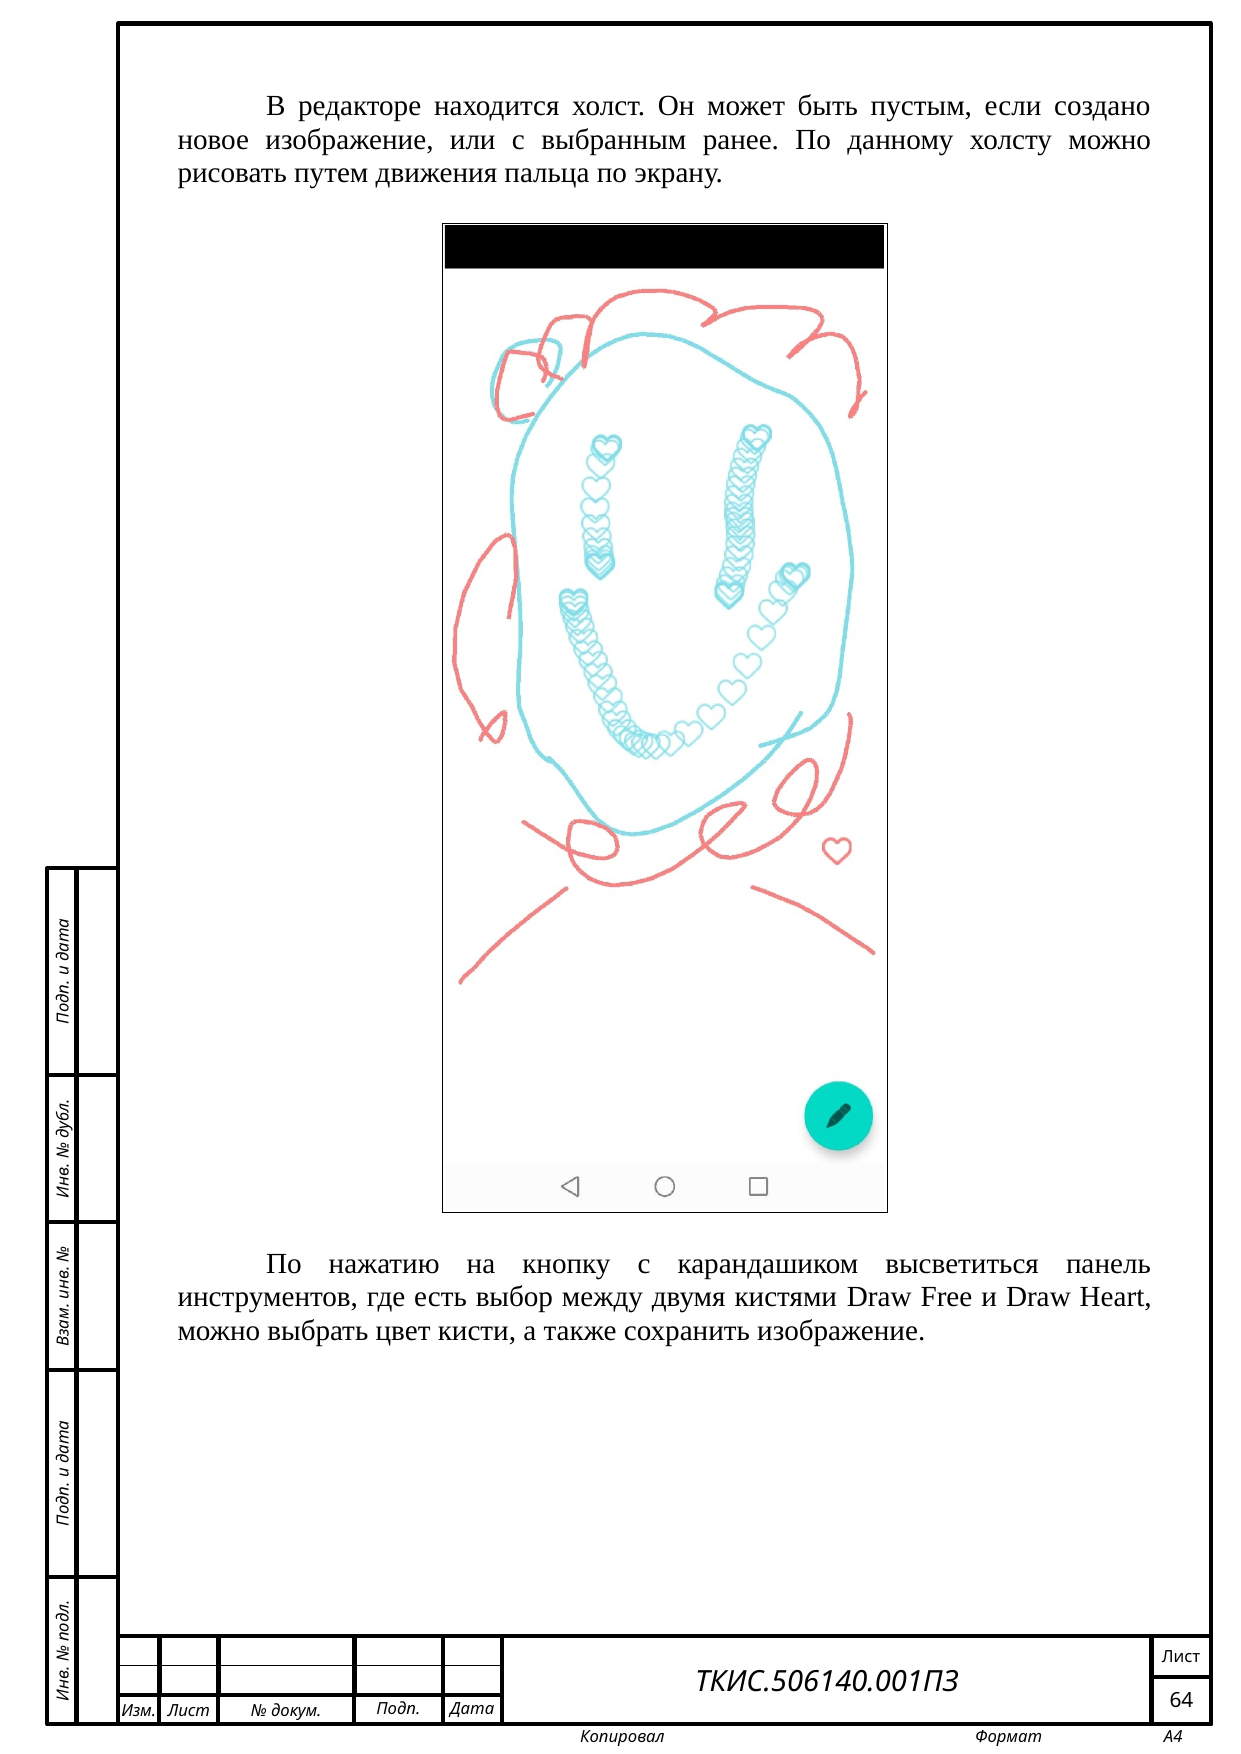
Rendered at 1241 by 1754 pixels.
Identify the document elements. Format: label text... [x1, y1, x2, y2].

text В редакторе находится холст. Он может быть пустым, если создано новое изображение, или с выбранным ранее. По данному холсту можно рисовать путем движения пальца по экрану. [177, 88, 1152, 189]
picture [444, 225, 884, 1210]
text По нажатию на кнопку с карандашиком высветиться панель инструментов, где есть выбор между двумя кистями Draw Free и Draw Heart, можно выбрать цвет кисти, а также сохранить изображение. [177, 1246, 1152, 1347]
